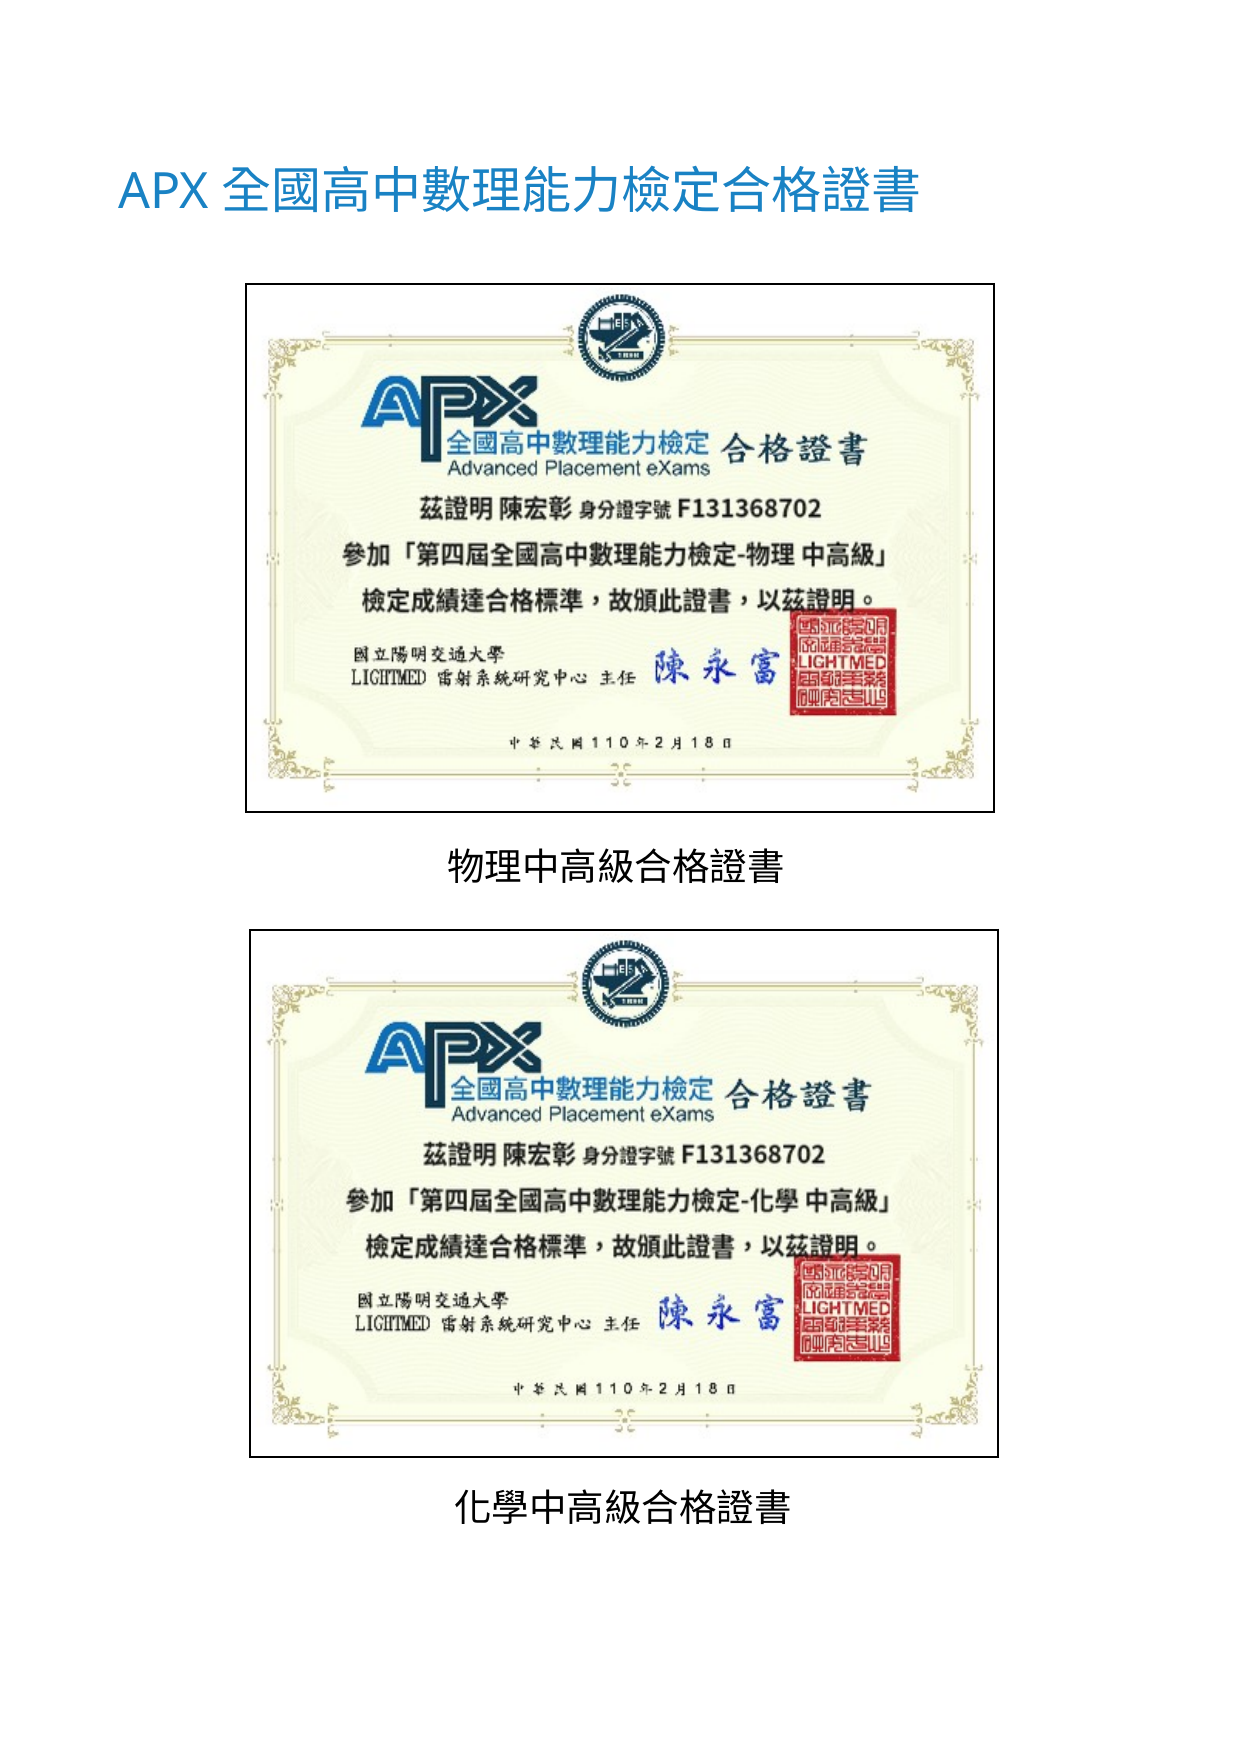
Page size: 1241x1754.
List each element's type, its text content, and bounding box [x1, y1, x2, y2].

subtitle APX 全國高中數理能力檢定合格證書 [118, 151, 1122, 223]
picture [250, 287, 990, 808]
picture [254, 933, 995, 1454]
